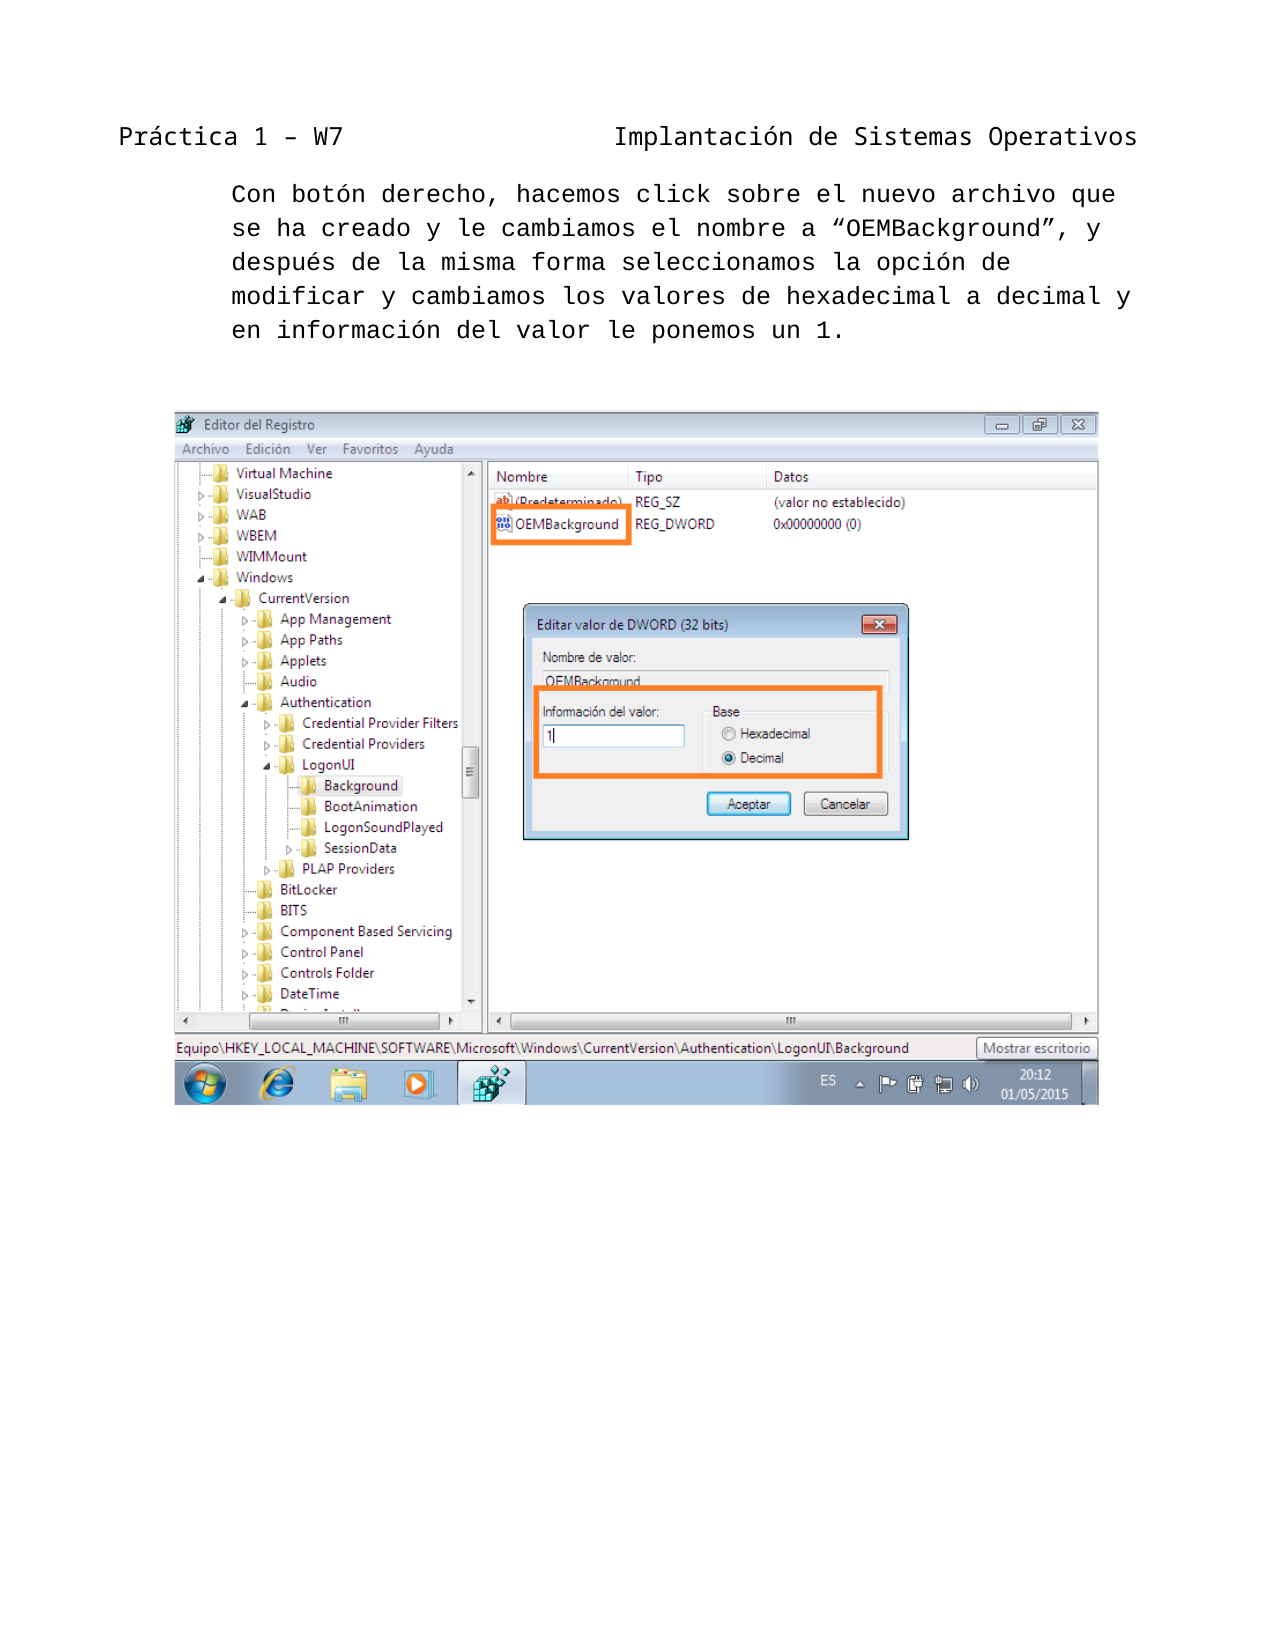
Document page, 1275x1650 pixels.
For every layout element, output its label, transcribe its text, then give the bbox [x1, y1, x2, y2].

picture [174, 410, 1101, 1112]
text Con botón derecho, hacemos click sobre el nuevo archivo que se ha creado y le cambiamos el nombre a “OEMBackground”, y después de la misma forma seleccionamos la opción de modificar y cambiamos los valores de hexadecimal a decimal y en información del valor le ponemos un 1. [231, 182, 1157, 346]
